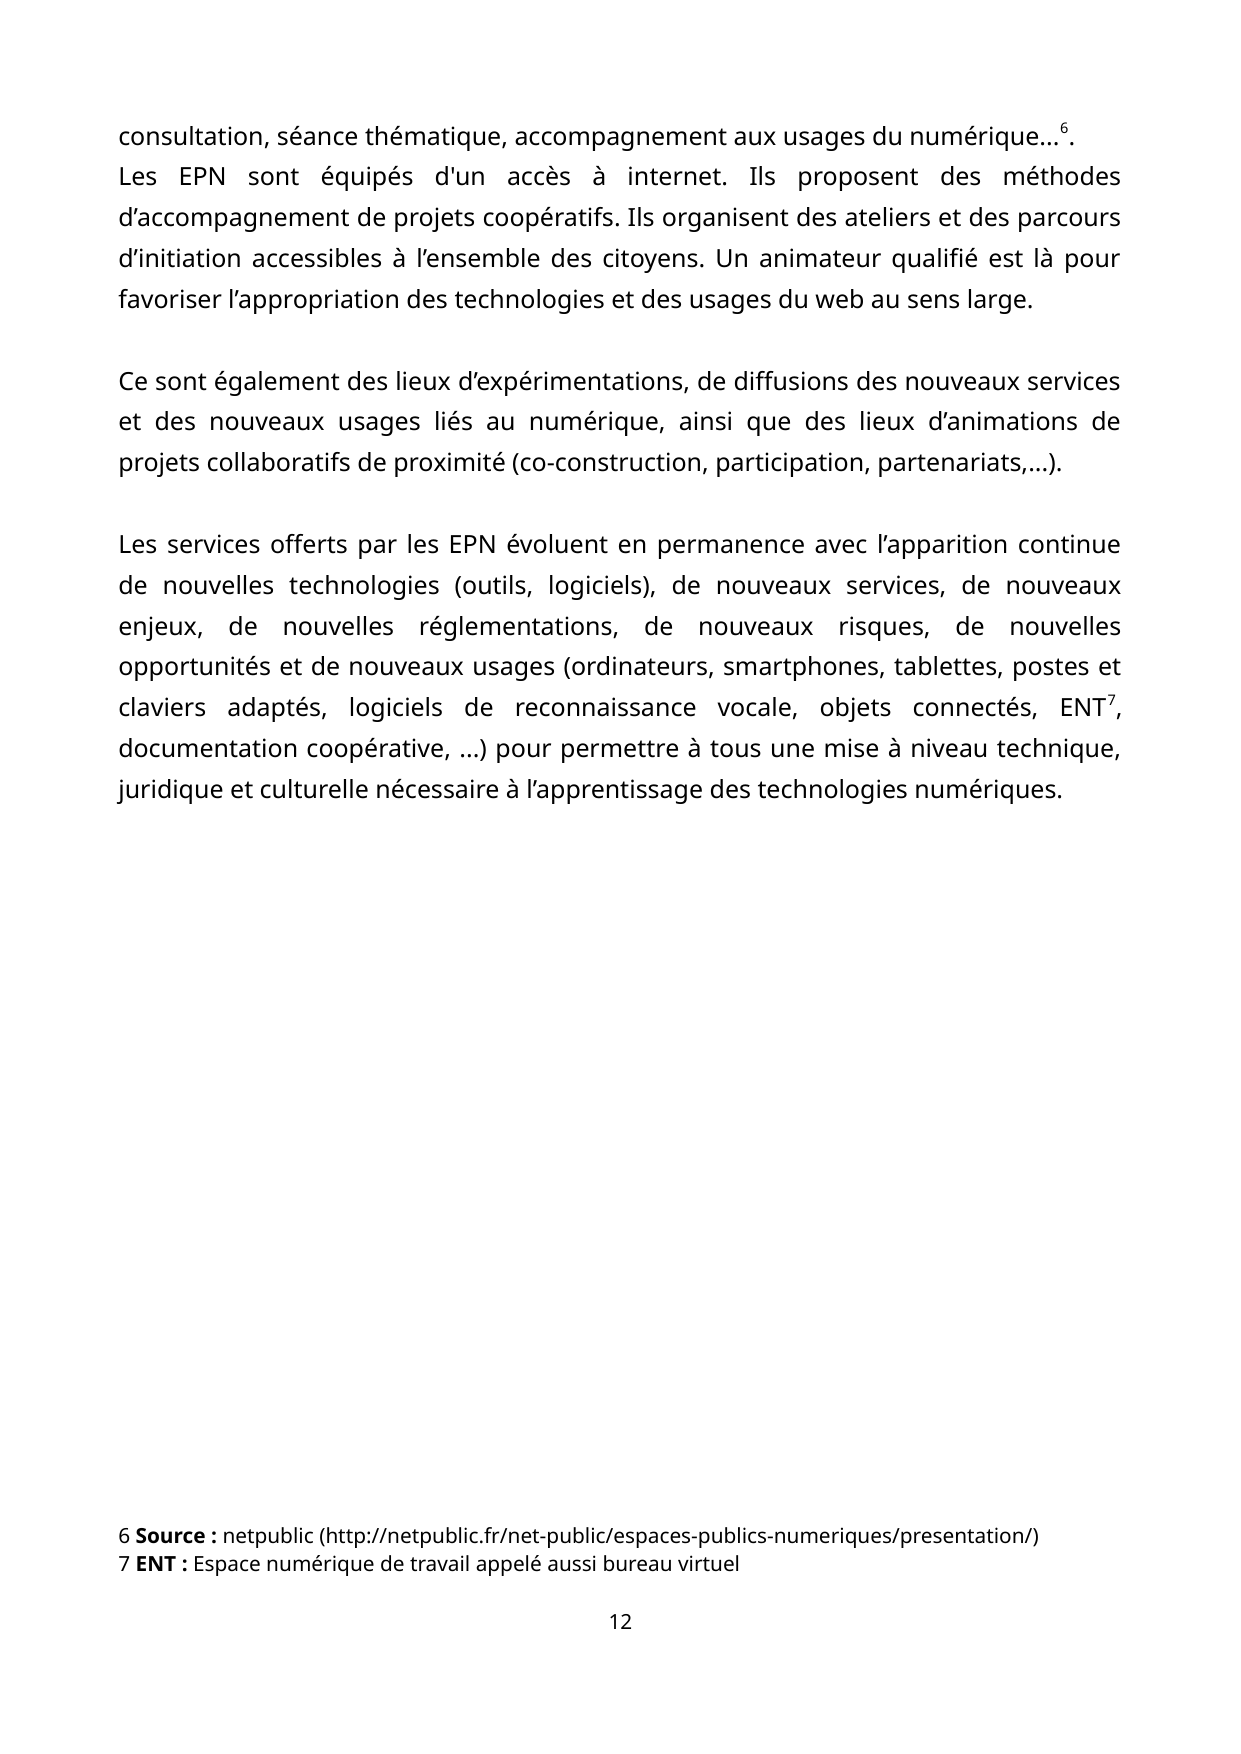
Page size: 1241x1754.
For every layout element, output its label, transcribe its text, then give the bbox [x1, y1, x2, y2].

text Les services offerts par les EPN évoluent en permanence avec l’apparition continue de nouvelles technologies (outils, logiciels), de nouveaux services, de nouveaux enjeux, de nouvelles réglementations, de nouveaux risques, de nouvelles opportunités et de nouveaux usages (ordinateurs, smartphones, tablettes, postes et claviers adaptés, logiciels de reconnaissance vocale, objets connectés, ENT, documentation coopérative, ...) pour permettre à tous une mise à niveau technique, juridique et culturelle nécessaire à l’apprentissage des technologies numériques. [118, 526, 1122, 806]
text Ce sont également des lieux d’expérimentations, de diffusions des nouveaux services et des nouveaux usages liés au numérique, ainsi que des lieux d’animations de projets collaboratifs de proximité (co-construction, participation, partenariats,...). [118, 363, 1122, 479]
text ENT : Espace numérique de travail appelé aussi bureau virtuel [118, 1549, 1122, 1578]
text Source : netpublic (http://netpublic.fr/net-public/espaces-publics-numeriques/presentation/) [118, 1521, 1122, 1549]
text consultation, séance thématique, accompagnement aux usages du numérique.... [118, 118, 1122, 152]
text Les EPN sont équipés d'un accès à internet. Ils proposent des méthodes d’accompagnement de projets coopératifs. Ils organisent des ateliers et des parcours d’initiation accessibles à l’ensemble des citoyens. Un animateur qualifié est là pour favoriser l’appropriation des technologies et des usages du web au sens large. [118, 159, 1122, 316]
